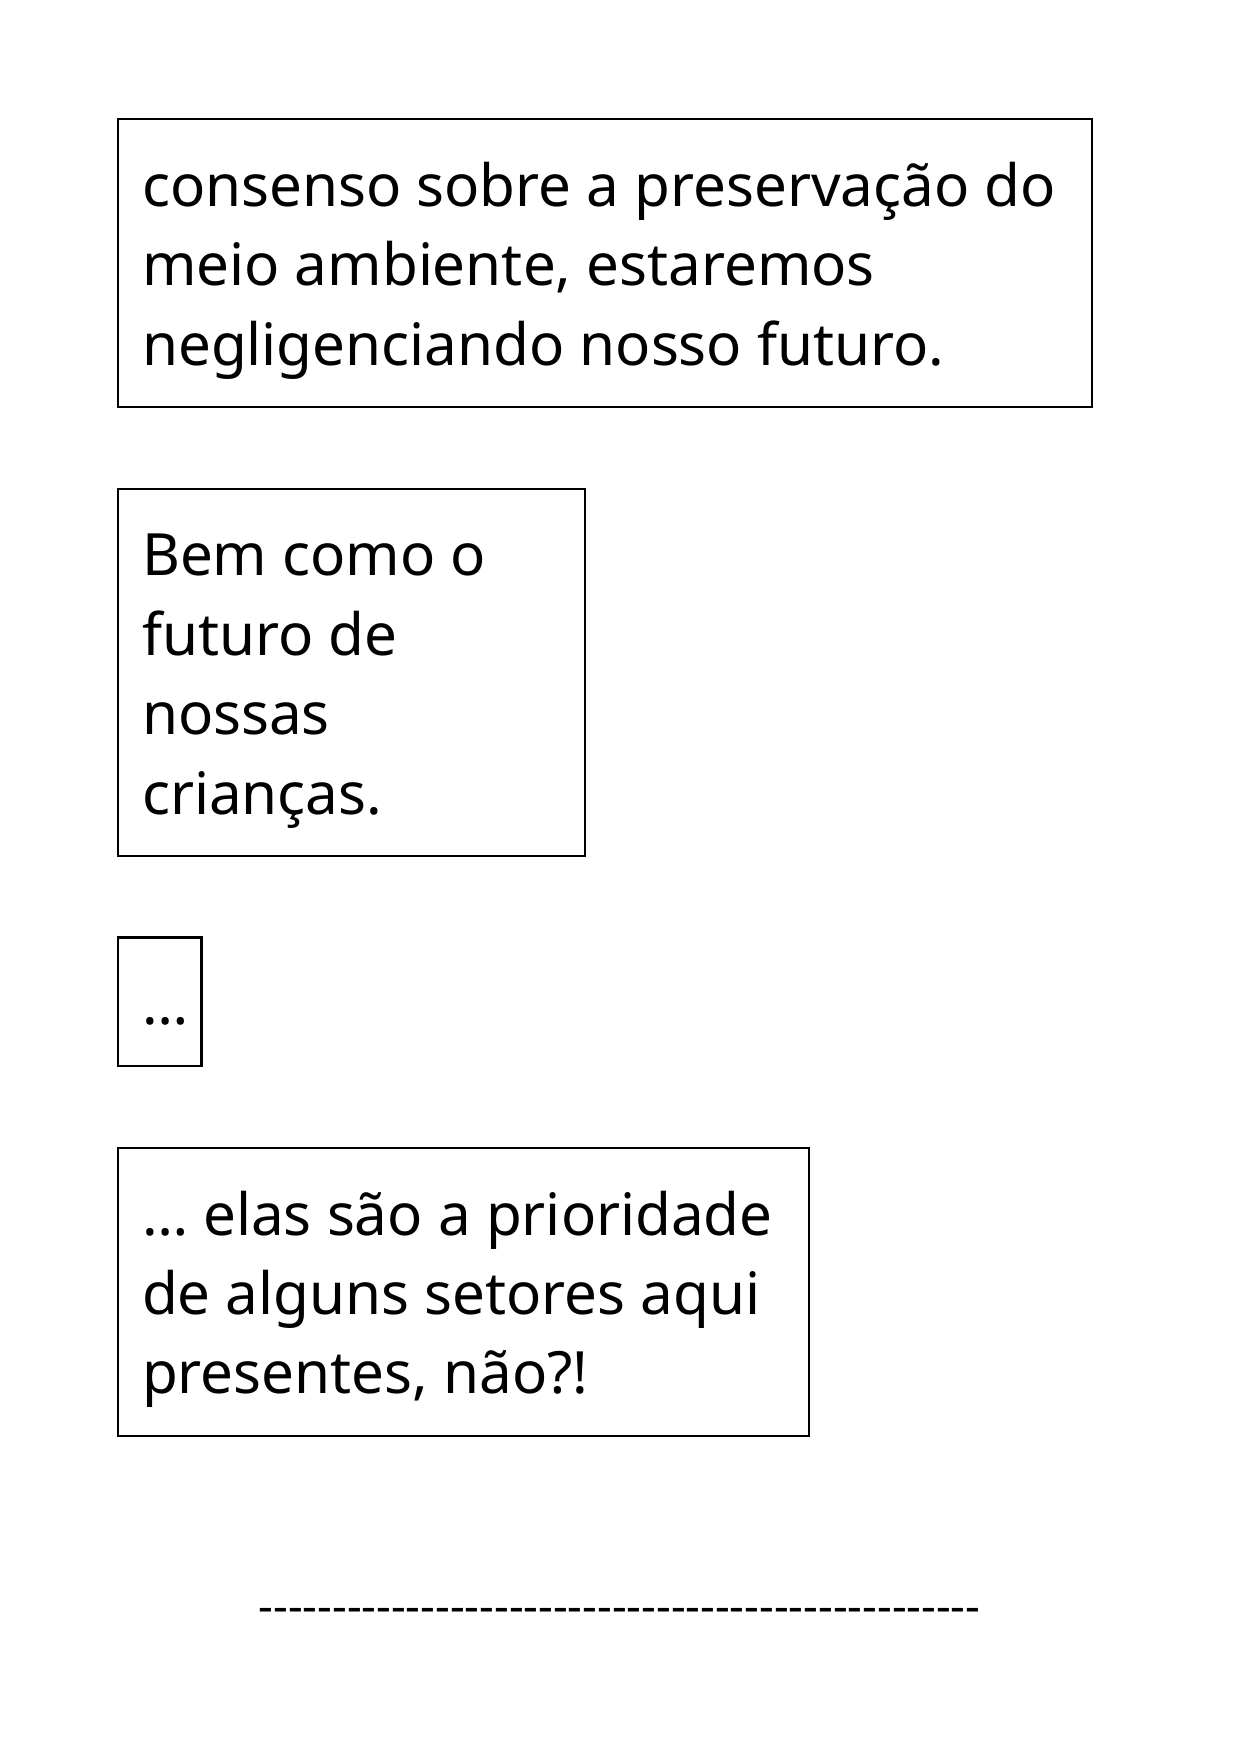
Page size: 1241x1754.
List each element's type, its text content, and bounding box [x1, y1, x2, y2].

table_header consenso sobre a preservação do meio ambiente, estaremos negligenciando nosso futuro. [119, 120, 1091, 406]
table_header Bem como o futuro de nossas crianças. [119, 490, 584, 855]
table_header … [119, 939, 200, 1065]
table_header … elas são a prioridade de alguns setores aqui presentes, não?! [119, 1149, 808, 1434]
